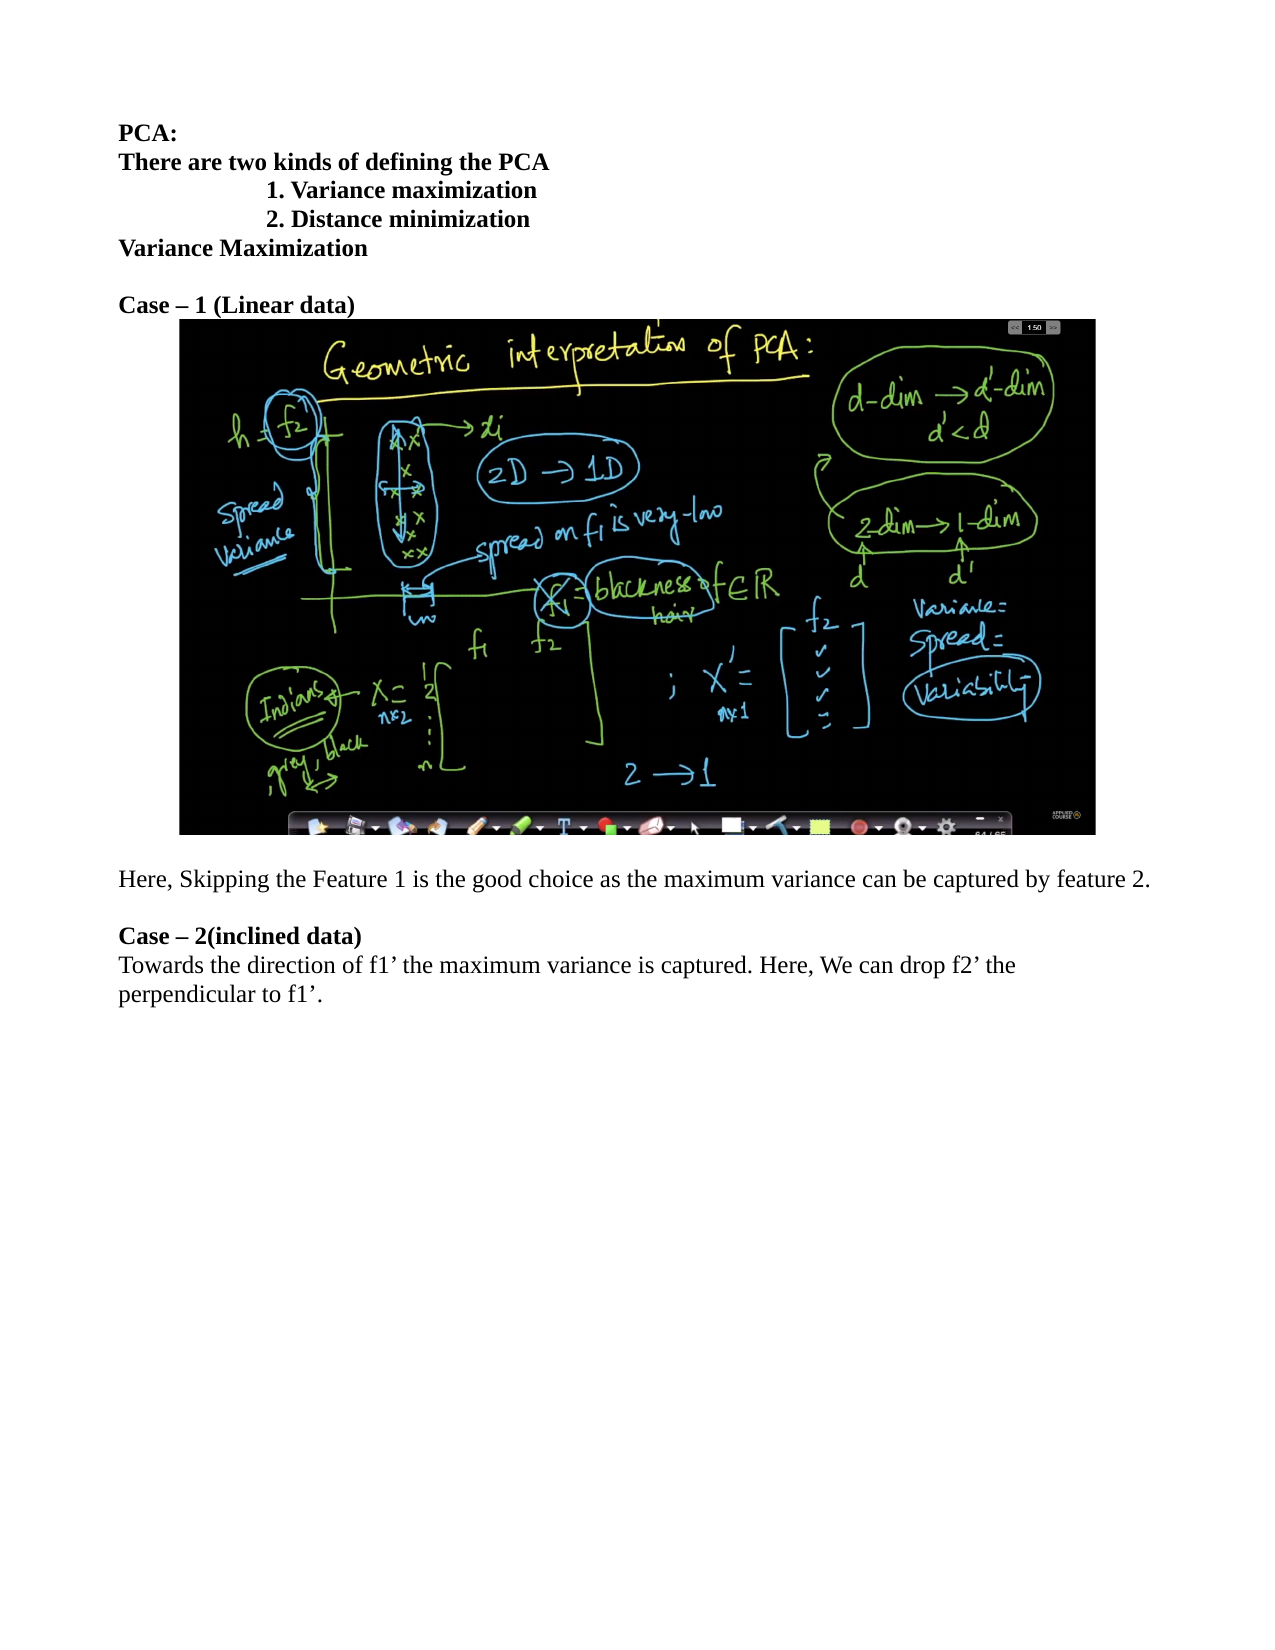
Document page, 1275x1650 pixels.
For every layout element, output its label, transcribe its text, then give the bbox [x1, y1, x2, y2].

text Towards the direction of f1’ the maximum variance is captured. Here, We can drop f2’ the perpendicular to f1’. [118, 950, 1157, 1007]
text There are two kinds of defining the PCA [118, 147, 1157, 176]
text Variance Maximization [118, 233, 1157, 262]
text 1. Variance maximization [118, 176, 1157, 204]
text Here, Skipping the Feature 1 is the good choice as the maximum variance can be captured by feature 2. [118, 864, 1157, 892]
text PCA: [118, 118, 1157, 147]
text 2. Distance minimization [118, 204, 1157, 233]
text Case – 2(inclined data) [118, 921, 1157, 950]
text Case – 1 (Linear data) [118, 291, 1157, 319]
picture [179, 319, 1096, 835]
